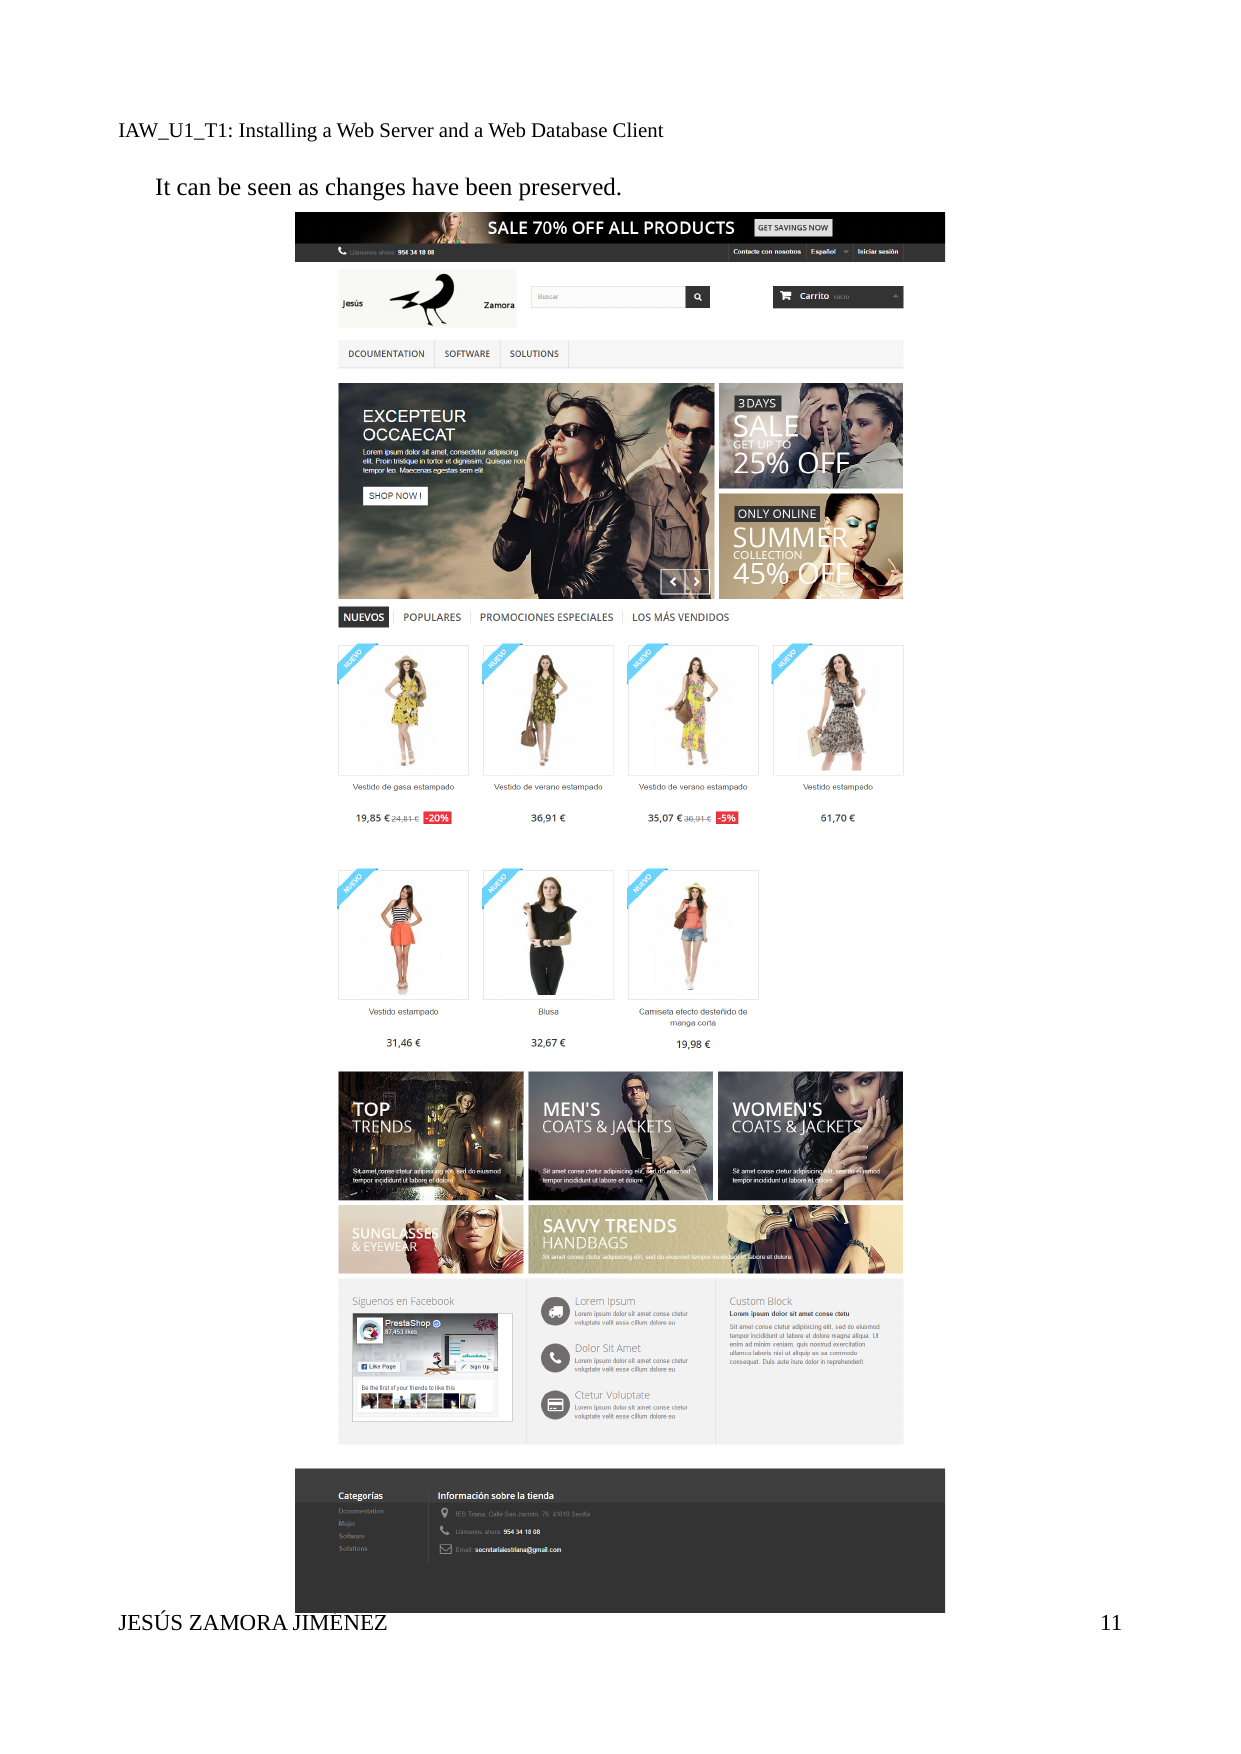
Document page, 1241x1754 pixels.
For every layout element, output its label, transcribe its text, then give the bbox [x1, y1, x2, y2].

picture [295, 212, 946, 1613]
text It can be seen as changes have been preserved. [155, 172, 1122, 200]
